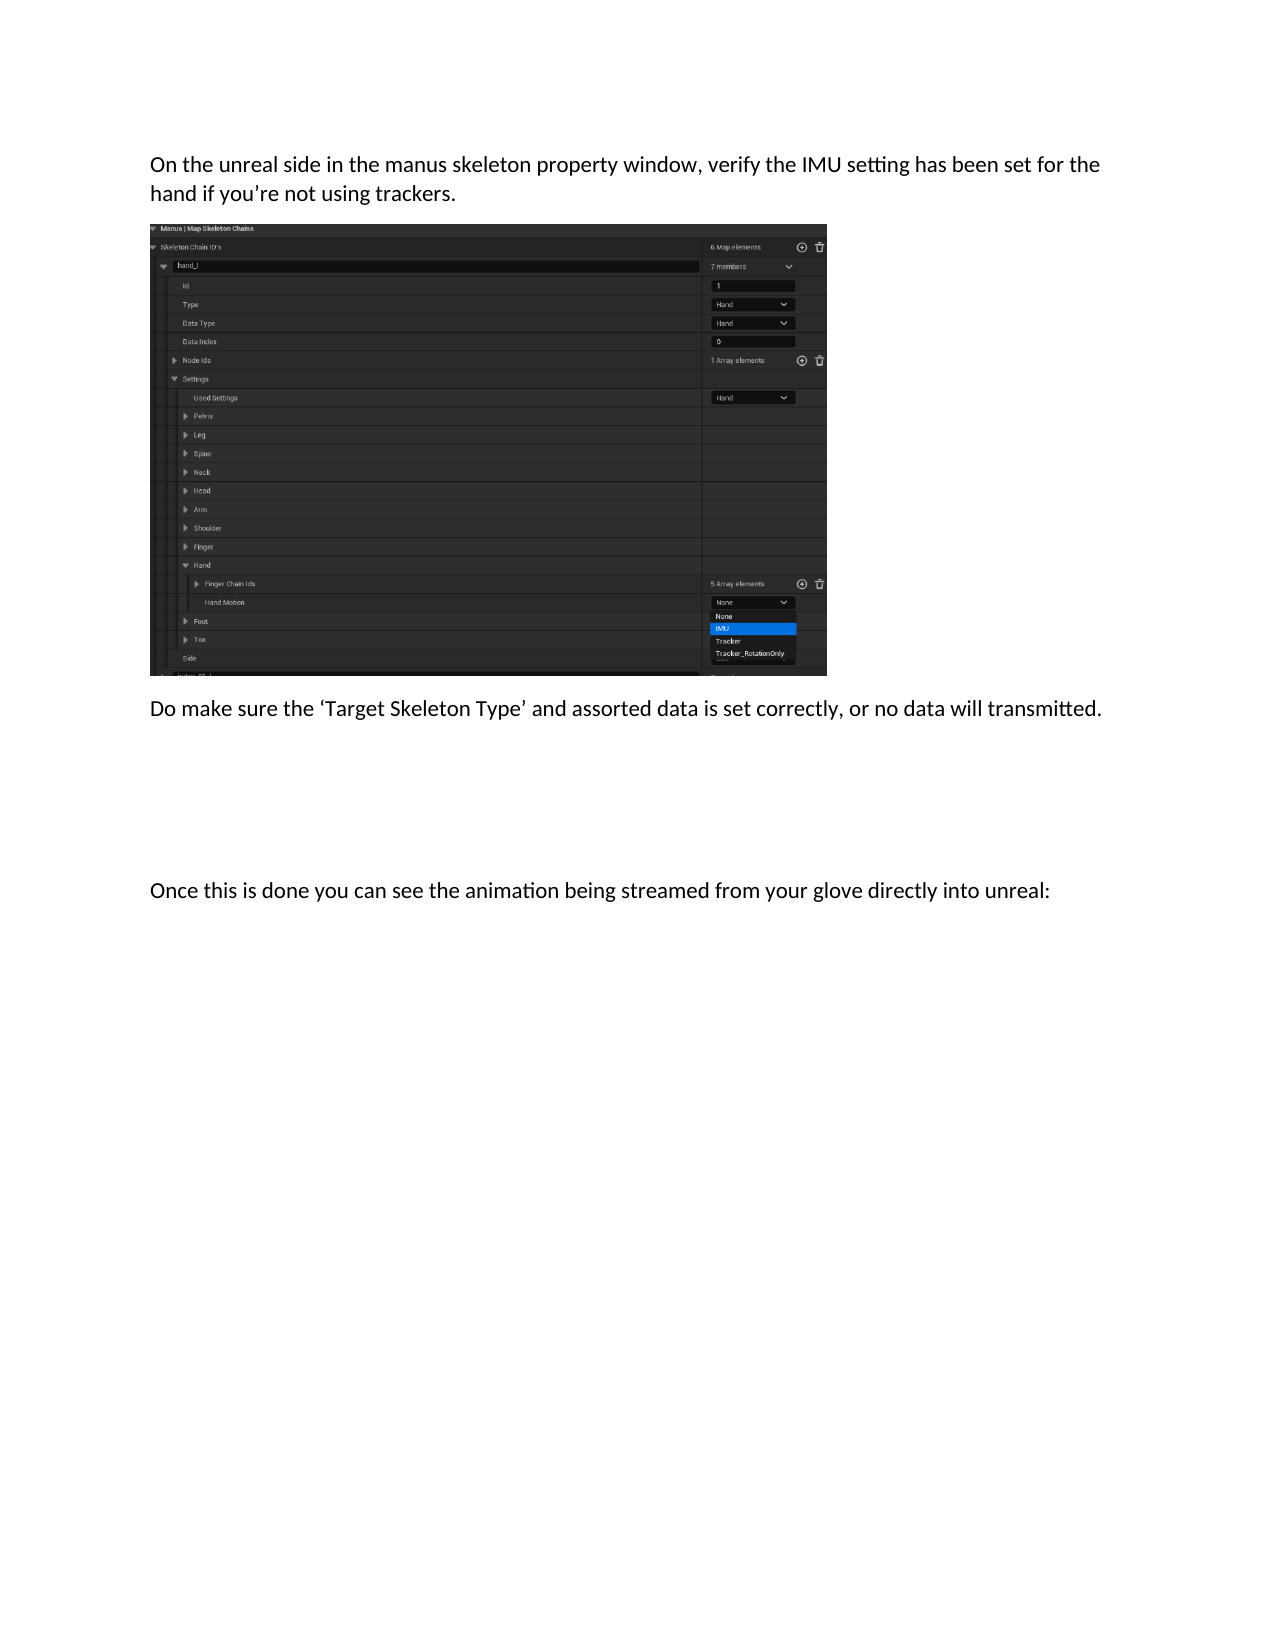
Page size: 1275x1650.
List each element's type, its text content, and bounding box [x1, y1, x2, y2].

text On the unreal side in the manus skeleton property window, verify the IMU setting has been set for the hand if you’re not using trackers. [150, 150, 1125, 207]
text Do make sure the ‘Target Skeleton Type’ and assorted data is set correctly, or no data will transmitted. [150, 694, 1125, 722]
text Once this is done you can see the animation being streamed from your glove directly into unreal: [150, 877, 1125, 905]
